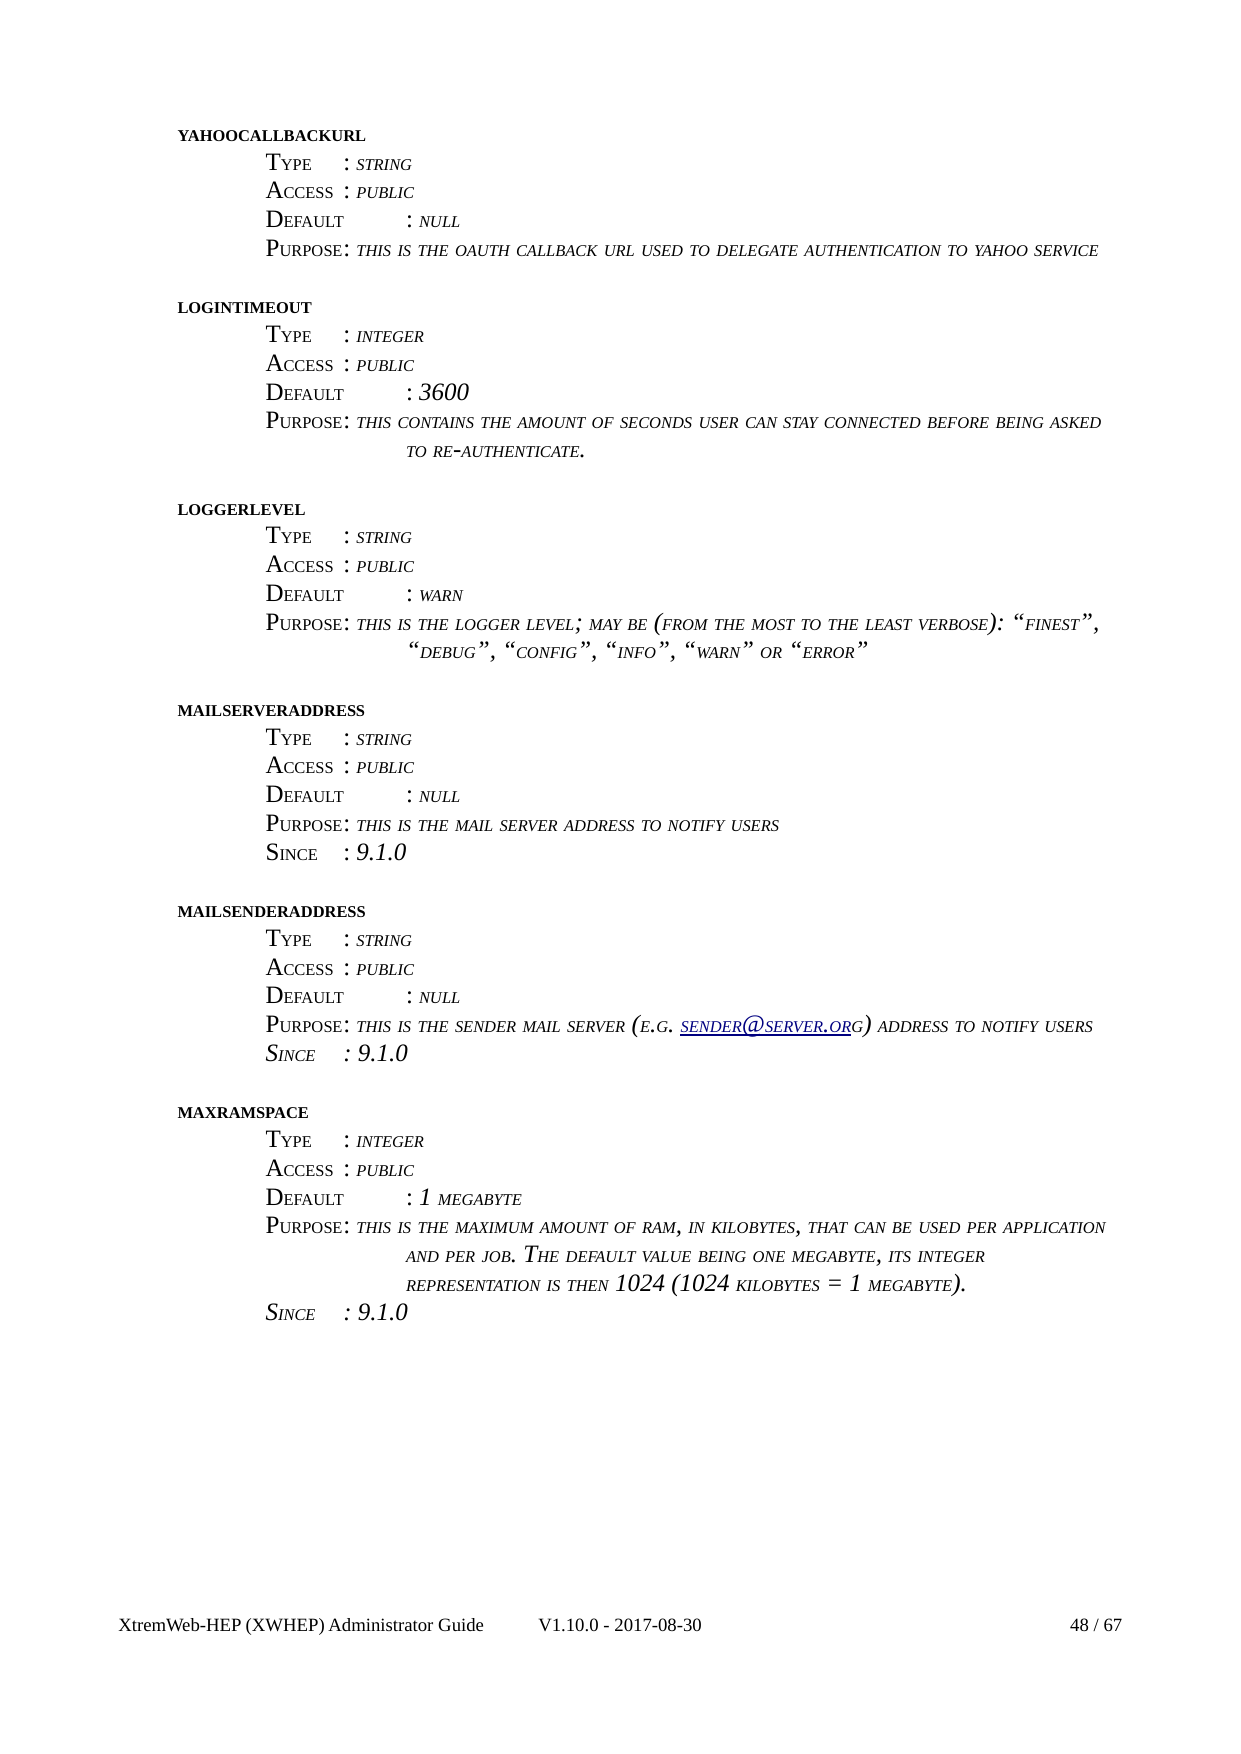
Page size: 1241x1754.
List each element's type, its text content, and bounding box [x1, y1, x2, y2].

text Default : null [265, 779, 1122, 808]
text Purpose : this is the sender mail server (e.g. sender@server.org) address to notify users [265, 1009, 1122, 1038]
text Type : string [265, 147, 1122, 176]
text Access : public [265, 952, 1122, 981]
text Purpose : this is the oauth callback url used to delegate authentication to yahoo service [265, 233, 1122, 262]
text maxramspace [177, 1096, 1122, 1124]
text yahoocallbackurl [177, 118, 1122, 147]
text mailserveraddress [177, 693, 1122, 722]
text Purpose : this contains the amount of seconds user can stay connected before being asked to re-authenticate. [265, 406, 1122, 463]
text Since : 9.1.0 [265, 1038, 1122, 1067]
text mailsenderaddress [177, 894, 1122, 923]
text Purpose : this is the mail server address to notify users [265, 808, 1122, 837]
text Type : integer [265, 1124, 1122, 1153]
text Type : string [265, 521, 1122, 549]
text Access : public [265, 348, 1122, 377]
text Access : public [265, 176, 1122, 204]
text loggerlevel [177, 492, 1122, 521]
text Type : integer [265, 319, 1122, 348]
text Purpose : this is the logger level; may be (from the most to the least verbose): “finest”, “debug”, “config”, “info”, “warn” or “error” [265, 607, 1122, 664]
text Default : 3600 [265, 377, 1122, 406]
text Access : public [265, 549, 1122, 578]
text Since : 9.1.0 [265, 837, 1122, 866]
text logintimeout [177, 291, 1122, 319]
text Access : public [265, 1153, 1122, 1182]
text Type : string [265, 923, 1122, 952]
text Purpose : this is the maximum amount of ram, in kilobytes, that can be used per application and per job. The default value being one megabyte, its integer representation is then 1024 (1024 kilobytes = 1 megabyte). [265, 1211, 1122, 1297]
text Default : warn [265, 578, 1122, 607]
text Default : null [265, 981, 1122, 1009]
text Since : 9.1.0 [265, 1297, 1122, 1326]
text Default : 1 megabyte [265, 1182, 1122, 1211]
text Type : string [265, 722, 1122, 751]
text Access : public [265, 751, 1122, 779]
text Default : null [265, 204, 1122, 233]
